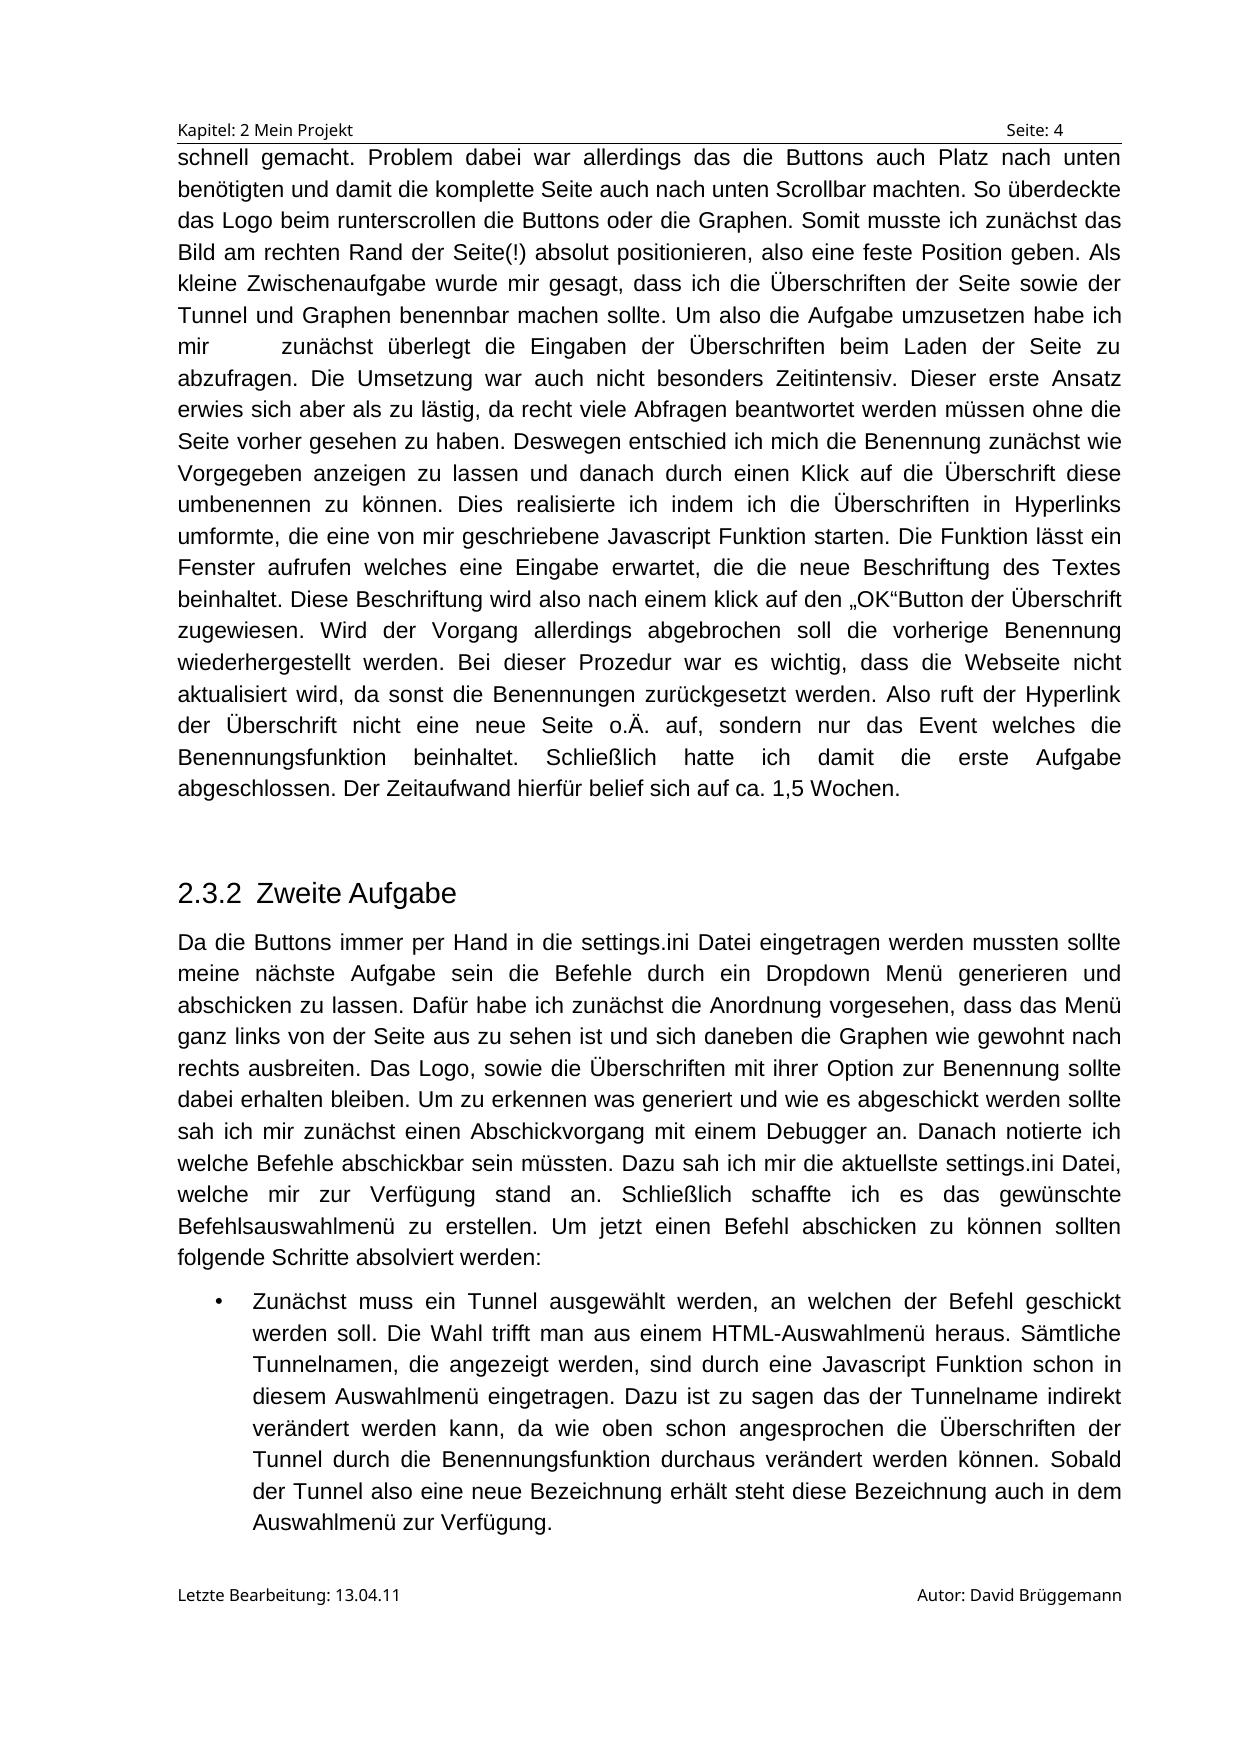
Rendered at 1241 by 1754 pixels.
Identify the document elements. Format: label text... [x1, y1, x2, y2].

text schnell gemacht. Problem dabei war allerdings das die Buttons auch Platz nach unten benötigten und damit die komplette Seite auch nach unten Scrollbar machten. So überdeckte das Logo beim runterscrollen die Buttons oder die Graphen. Somit musste ich zunächst das Bild am rechten Rand der Seite(!) absolut positionieren, also eine feste Position geben. Als kleine Zwischenaufgabe wurde mir gesagt, dass ich die Überschriften der Seite sowie der Tunnel und Graphen benennbar machen sollte. Um also die Aufgabe umzusetzen habe ich mir zunächst überlegt die Eingaben der Überschriften beim Laden der Seite zu abzufragen. Die Umsetzung war auch nicht besonders Zeitintensiv. Dieser erste Ansatz erwies sich aber als zu lästig, da recht viele Abfragen beantwortet werden müssen ohne die Seite vorher gesehen zu haben. Deswegen entschied ich mich die Benennung zunächst wie Vorgegeben anzeigen zu lassen und danach durch einen Klick auf die Überschrift diese umbenennen zu können. Dies realisierte ich indem ich die Überschriften in Hyperlinks umformte, die eine von mir geschriebene Javascript Funktion starten. Die Funktion lässt ein Fenster aufrufen welches eine Eingabe erwartet, die die neue Beschriftung des Textes beinhaltet. Diese Beschriftung wird also nach einem klick auf den „OK“Button der Überschrift zugewiesen. Wird der Vorgang allerdings abgebrochen soll die vorherige Benennung wiederhergestellt werden. Bei dieser Prozedur war es wichtig, dass die Webseite nicht aktualisiert wird, da sonst die Benennungen zurückgesetzt werden. Also ruft der Hyperlink der Überschrift nicht eine neue Seite o.Ä. auf, sondern nur das Event welches die Benennungsfunktion beinhaltet. Schließlich hatte ich damit die erste Aufgabe abgeschlossen. Der Zeitaufwand hierfür belief sich auf ca. 1,5 Wochen. [177, 144, 1122, 802]
subtitle Zweite Aufgabe [177, 876, 1122, 909]
list Zunächst muss ein Tunnel ausgewählt werden, an welchen der Befehl geschickt werden soll. Die Wahl trifft man aus einem HTML-Auswahlmenü heraus. Sämtliche Tunnelnamen, die angezeigt werden, sind durch eine Javascript Funktion schon in diesem Auswahlmenü eingetragen. Dazu ist zu sagen das der Tunnelname indirekt verändert werden kann, da wie oben schon angesprochen die Überschriften der Tunnel durch die Benennungsfunktion durchaus verändert werden können. Sobald der Tunnel also eine neue Bezeichnung erhält steht diese Bezeichnung auch in dem Auswahlmenü zur Verfügung. [215, 1288, 1122, 1536]
text Da die Buttons immer per Hand in die settings.ini Datei eingetragen werden mussten sollte meine nächste Aufgabe sein die Befehle durch ein Dropdown Menü generieren und abschicken zu lassen. Dafür habe ich zunächst die Anordnung vorgesehen, dass das Menü ganz links von der Seite aus zu sehen ist und sich daneben die Graphen wie gewohnt nach rechts ausbreiten. Das Logo, sowie die Überschriften mit ihrer Option zur Benennung sollte dabei erhalten bleiben. Um zu erkennen was generiert und wie es abgeschickt werden sollte sah ich mir zunächst einen Abschickvorgang mit einem Debugger an. Danach notierte ich welche Befehle abschickbar sein müssten. Dazu sah ich mir die aktuellste settings.ini Datei, welche mir zur Verfügung stand an. Schließlich schaffte ich es das gewünschte Befehlsauswahlmenü zu erstellen. Um jetzt einen Befehl abschicken zu können sollten folgende Schritte absolviert werden: [177, 928, 1122, 1271]
